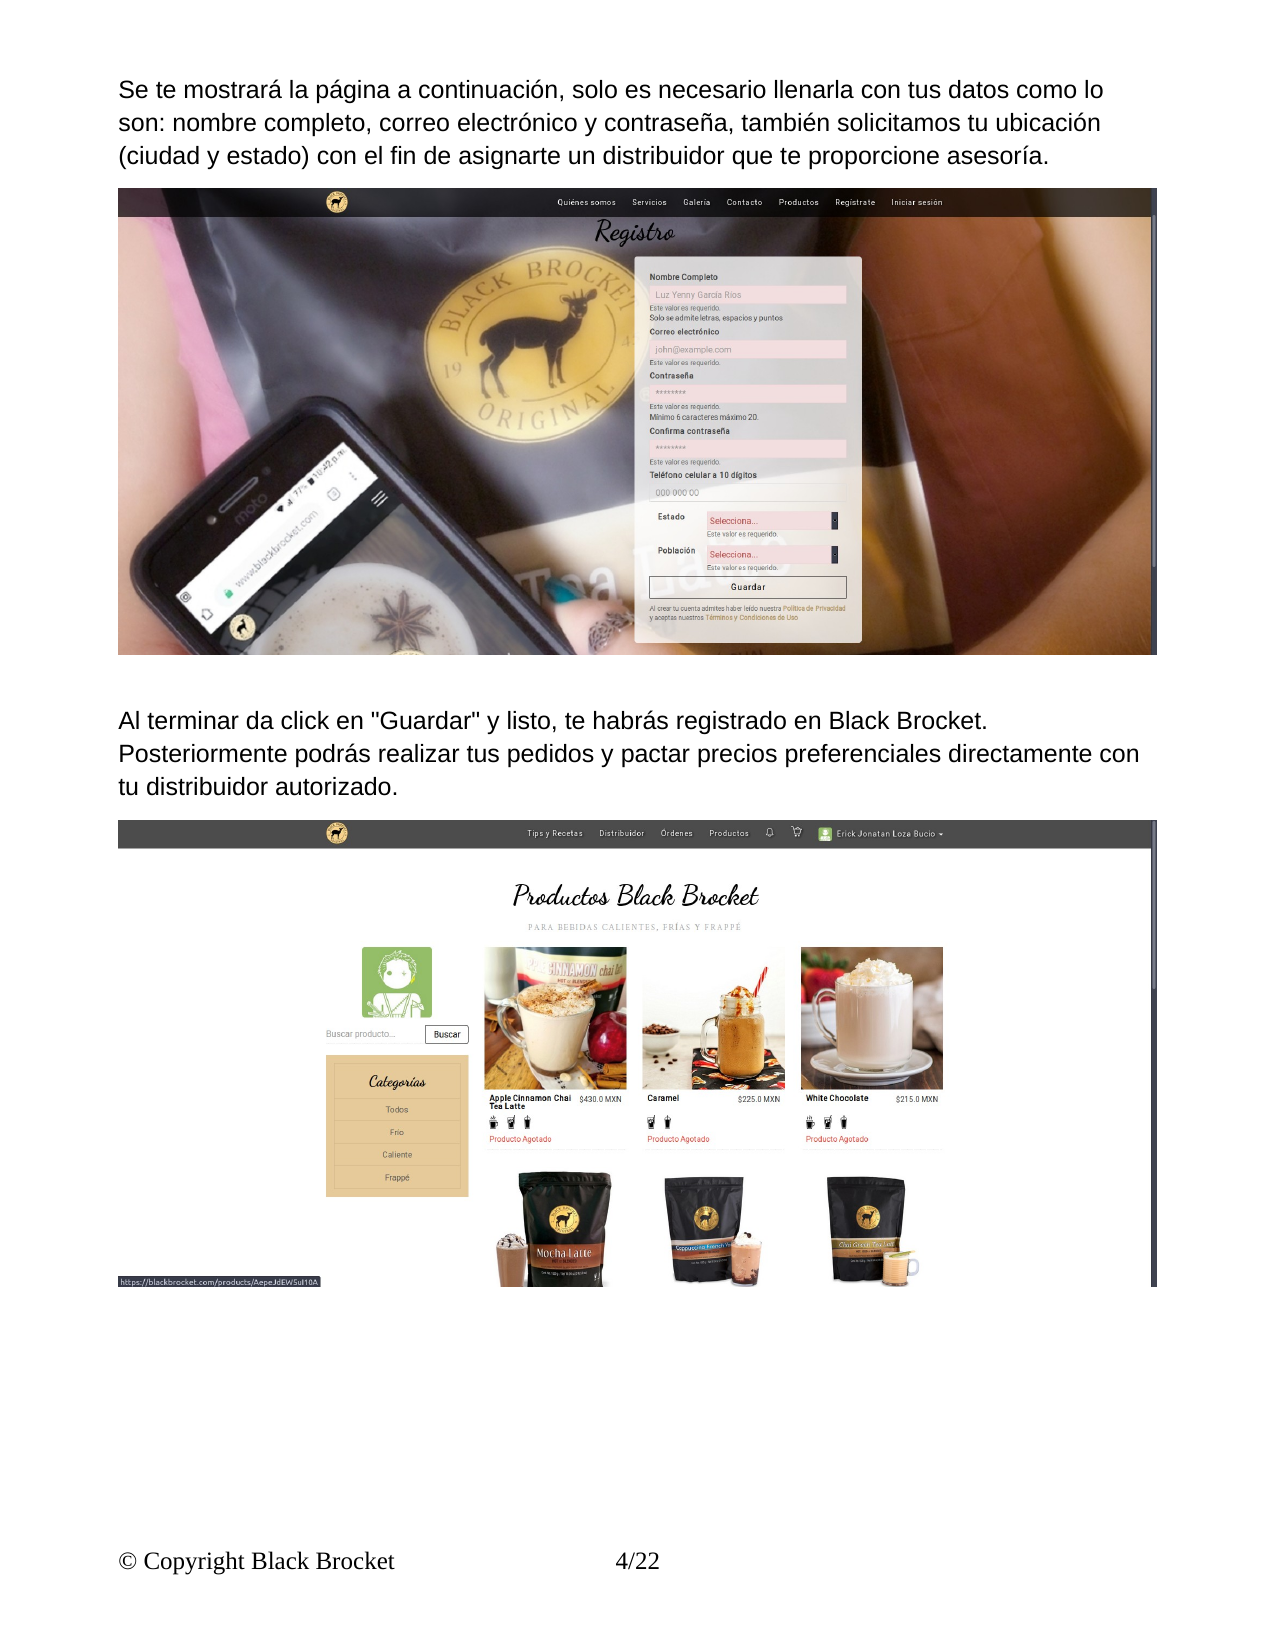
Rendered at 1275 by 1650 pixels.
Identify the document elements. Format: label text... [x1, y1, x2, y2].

text Se te mostrará la página a continuación, solo es necesario llenarla con tus datos como lo son: nombre completo, correo electrónico y contraseña, también solicitamos tu ubicación (ciudad y estado) con el fin de asignarte un distribuidor que te proporcione asesoría. [118, 75, 1157, 170]
text Al terminar da click en "Guardar" y listo, te habrás registrado en Black Brocket. Posteriormente podrás realizar tus pedidos y pactar precios preferenciales directamente con tu distribuidor autorizado. [118, 706, 1157, 801]
picture [118, 820, 1157, 1287]
picture [118, 188, 1157, 655]
